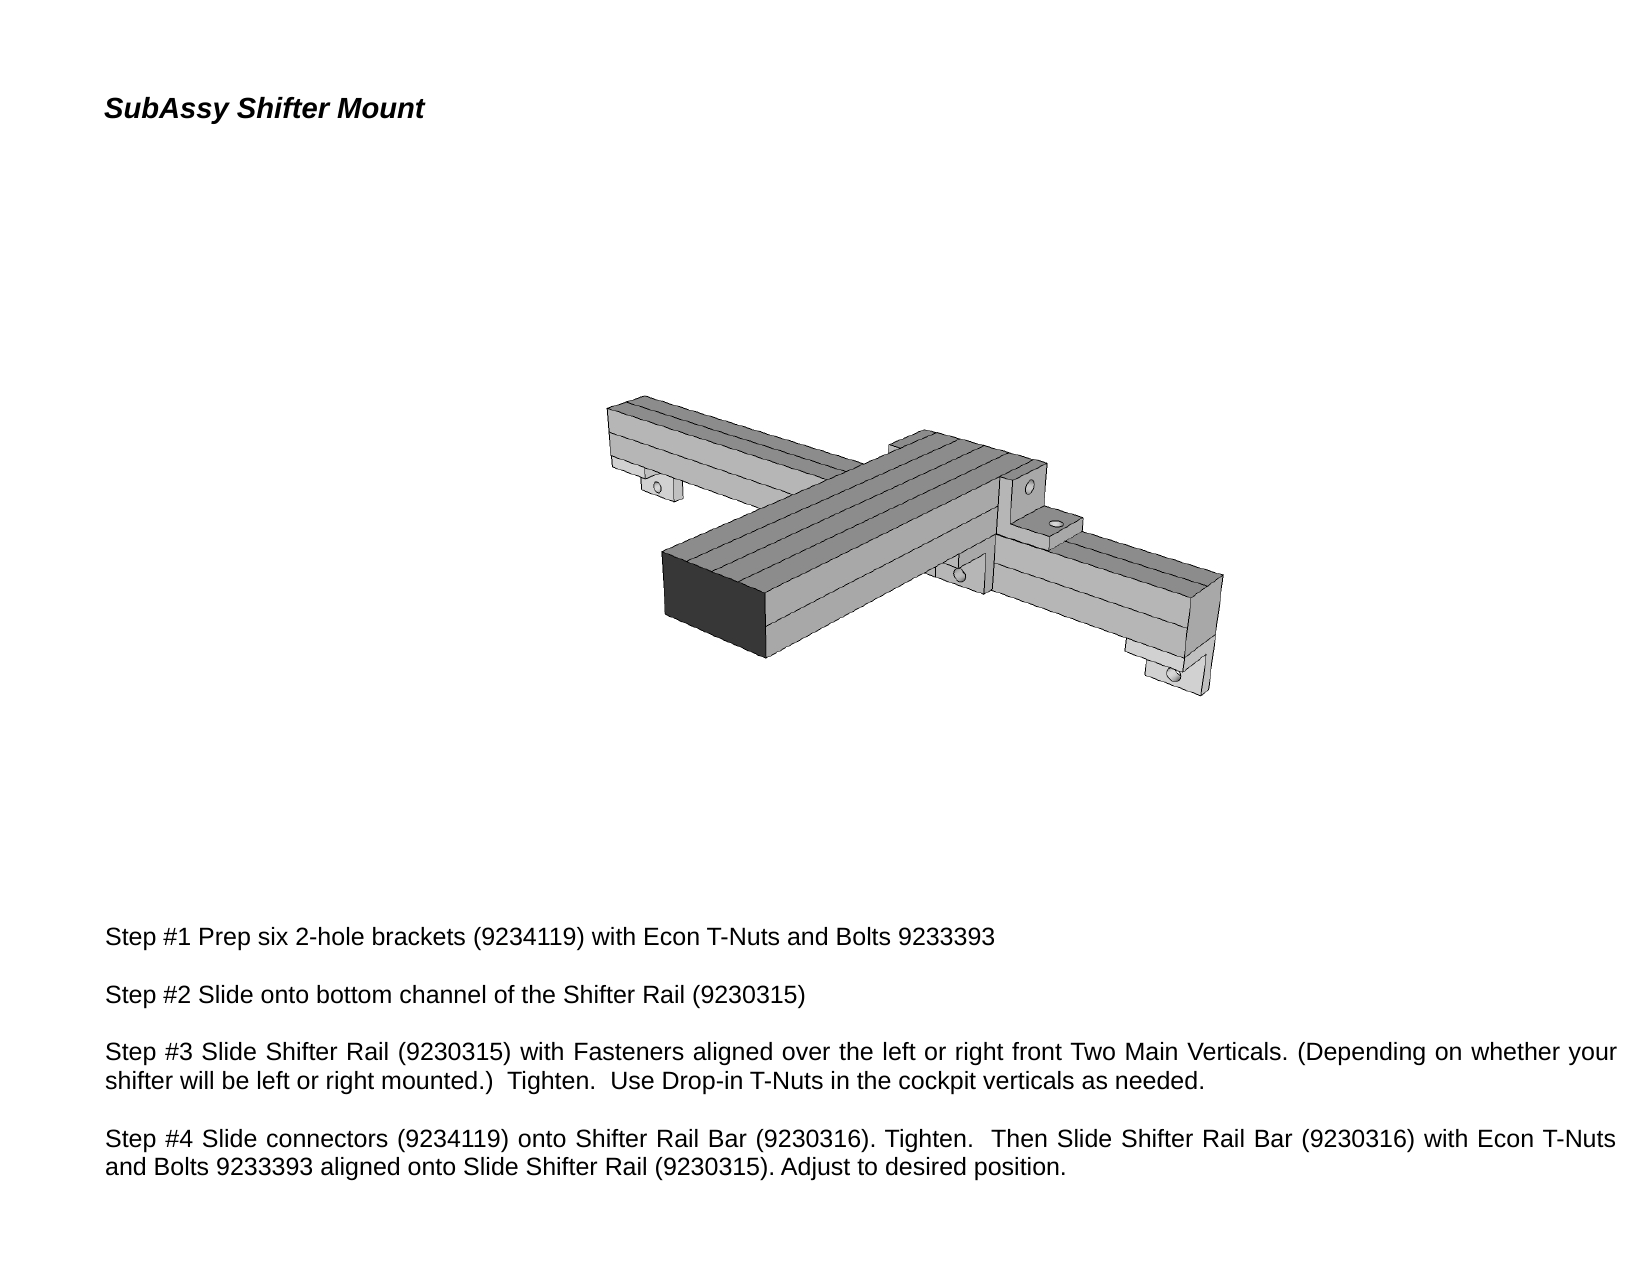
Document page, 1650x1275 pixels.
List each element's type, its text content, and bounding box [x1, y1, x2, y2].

picture [30, 159, 1620, 923]
text Step #1 Prep six 2-hole brackets (9234119) with Econ T-Nuts and Bolts 9233393 [105, 923, 1620, 951]
text Step #2 Slide onto bottom channel of the Shifter Rail (9230315) [105, 980, 1620, 1009]
text Step #4 Slide connectors (9234119) onto Shifter Rail Bar (9230316). Tighten. Then Slide Shifter Rail Bar (9230316) with Econ T-Nuts and Bolts 9233393 aligned onto Slide Shifter Rail (9230315). Adjust to desired position. [105, 1124, 1620, 1181]
text Step #3 Slide Shifter Rail (9230315) with Fasteners aligned over the left or right front Two Main Verticals. (Depending on whether your shifter will be left or right mounted.) Tighten. Use Drop-in T-Nuts in the cockpit verticals as needed. [105, 1037, 1620, 1095]
subtitle SubAssy Shifter Mount [30, 91, 1620, 125]
